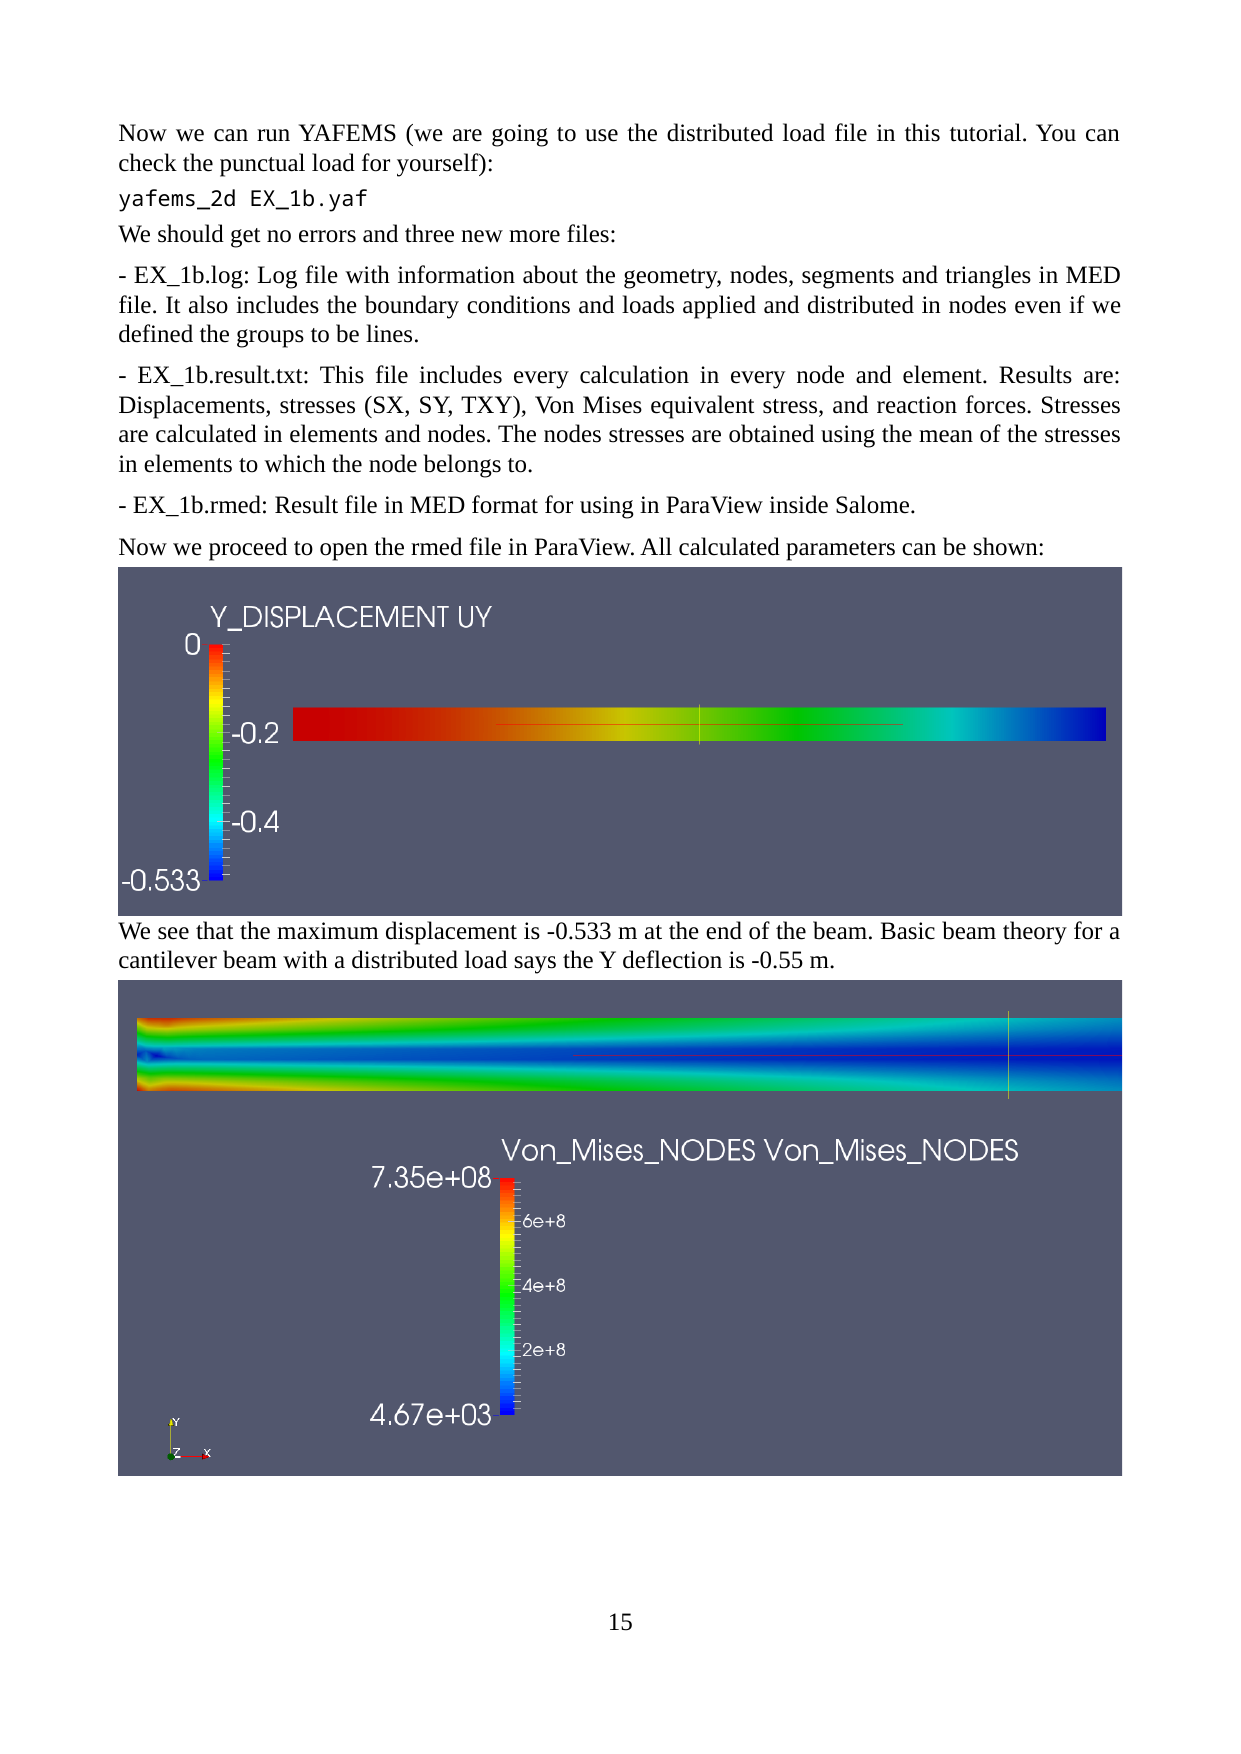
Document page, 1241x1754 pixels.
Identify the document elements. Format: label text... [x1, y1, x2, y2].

text We see that the maximum displacement is -0.533 m at the end of the beam. Basic beam theory for a cantilever beam with a distributed load says the Y deflection is -0.55 m. [118, 916, 1122, 974]
picture [118, 980, 1123, 1476]
text We should get no errors and three new more files: [118, 219, 1122, 248]
text - EX_1b.rmed: Result file in MED format for using in ParaView inside Salome. [118, 490, 1122, 520]
text yafems_2d EX_1b.yaf [118, 183, 1122, 213]
text Now we proceed to open the rmed file in ParaView. All calculated parameters can be shown: [118, 532, 1122, 561]
text Now we can run YAFEMS (we are going to use the distributed load file in this tutorial. You can check the punctual load for yourself): [118, 118, 1122, 177]
text - EX_1b.log: Log file with information about the geometry, nodes, segments and triangles in MED file. It also includes the boundary conditions and loads applied and distributed in nodes even if we defined the groups to be lines. [118, 260, 1122, 348]
text - EX_1b.result.txt: This file includes every calculation in every node and element. Results are: Displacements, stresses (SX, SY, TXY), Von Mises equivalent stress, and reaction forces. Stresses are calculated in elements and nodes. The nodes stresses are obtained using the mean of the stresses in elements to which the node belongs to. [118, 360, 1122, 478]
picture [118, 567, 1123, 916]
